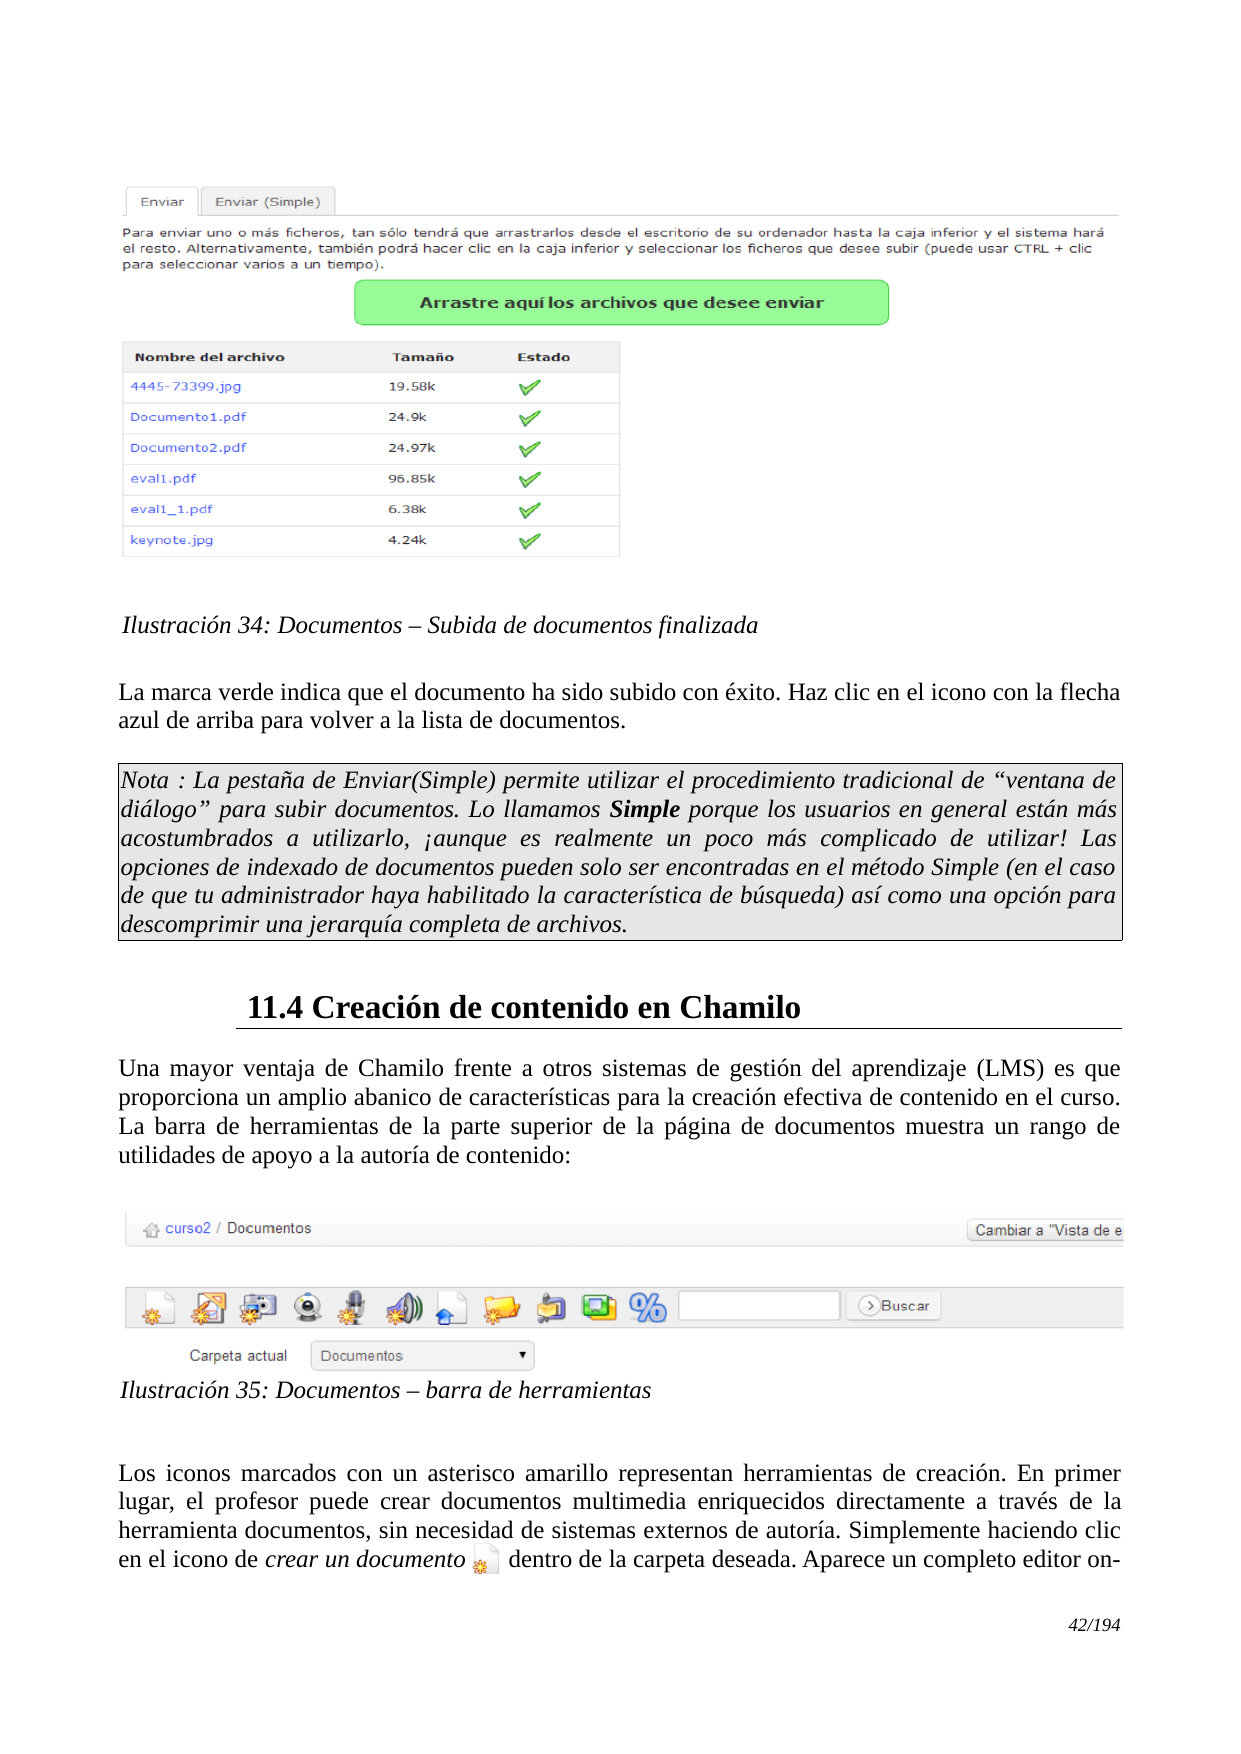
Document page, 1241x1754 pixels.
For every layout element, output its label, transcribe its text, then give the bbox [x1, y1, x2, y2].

subtitle Creación de contenido en Chamilo [236, 988, 1122, 1028]
picture [472, 1543, 502, 1574]
picture [119, 1212, 1124, 1376]
picture [120, 183, 1124, 557]
text Una mayor ventaja de Chamilo frente a otros sistemas de gestión del aprendizaje (LMS) es que proporciona un amplio abanico de características para la creación efectiva de contenido en el curso. La barra de herramientas de la parte superior de la página de documentos muestra un rango de utilidades de apoyo a la autoría de contenido: [118, 1053, 1122, 1168]
text Nota : La pestaña de Enviar(Simple) permite utilizar el procedimiento tradicional de “ventana de diálogo” para subir documentos. Lo llamamos Simple porque los usuarios en general están más acostumbrados a utilizarlo, ¡aunque es realmente un poco más complicado de utilizar! Las opciones de indexado de documentos pueden solo ser encontradas en el método Simple (en el caso de que tu administrador haya habilitado la característica de búsqueda) así como una opción para descomprimir una jerarquía completa de archivos. [119, 764, 1122, 940]
text Ilustración 35: Documentos – barra de herramientas [120, 1376, 1120, 1404]
text La marca verde indica que el documento ha sido subido con éxito. Haz clic en el icono con la flecha azul de arriba para volver a la lista de documentos. [118, 677, 1122, 734]
text Ilustración 34: Documentos – Subida de documentos finalizada [122, 610, 1122, 639]
text Los iconos marcados con un asterisco amarillo representan herramientas de creación. En primer lugar, el profesor puede crear documentos multimedia enriquecidos directamente a través de la herramienta documentos, sin necesidad de sistemas externos de autoría. Simplemente haciendo clic en el icono de crear un documento dentro de la carpeta deseada. Aparece un completo editor on- [118, 1458, 1122, 1573]
